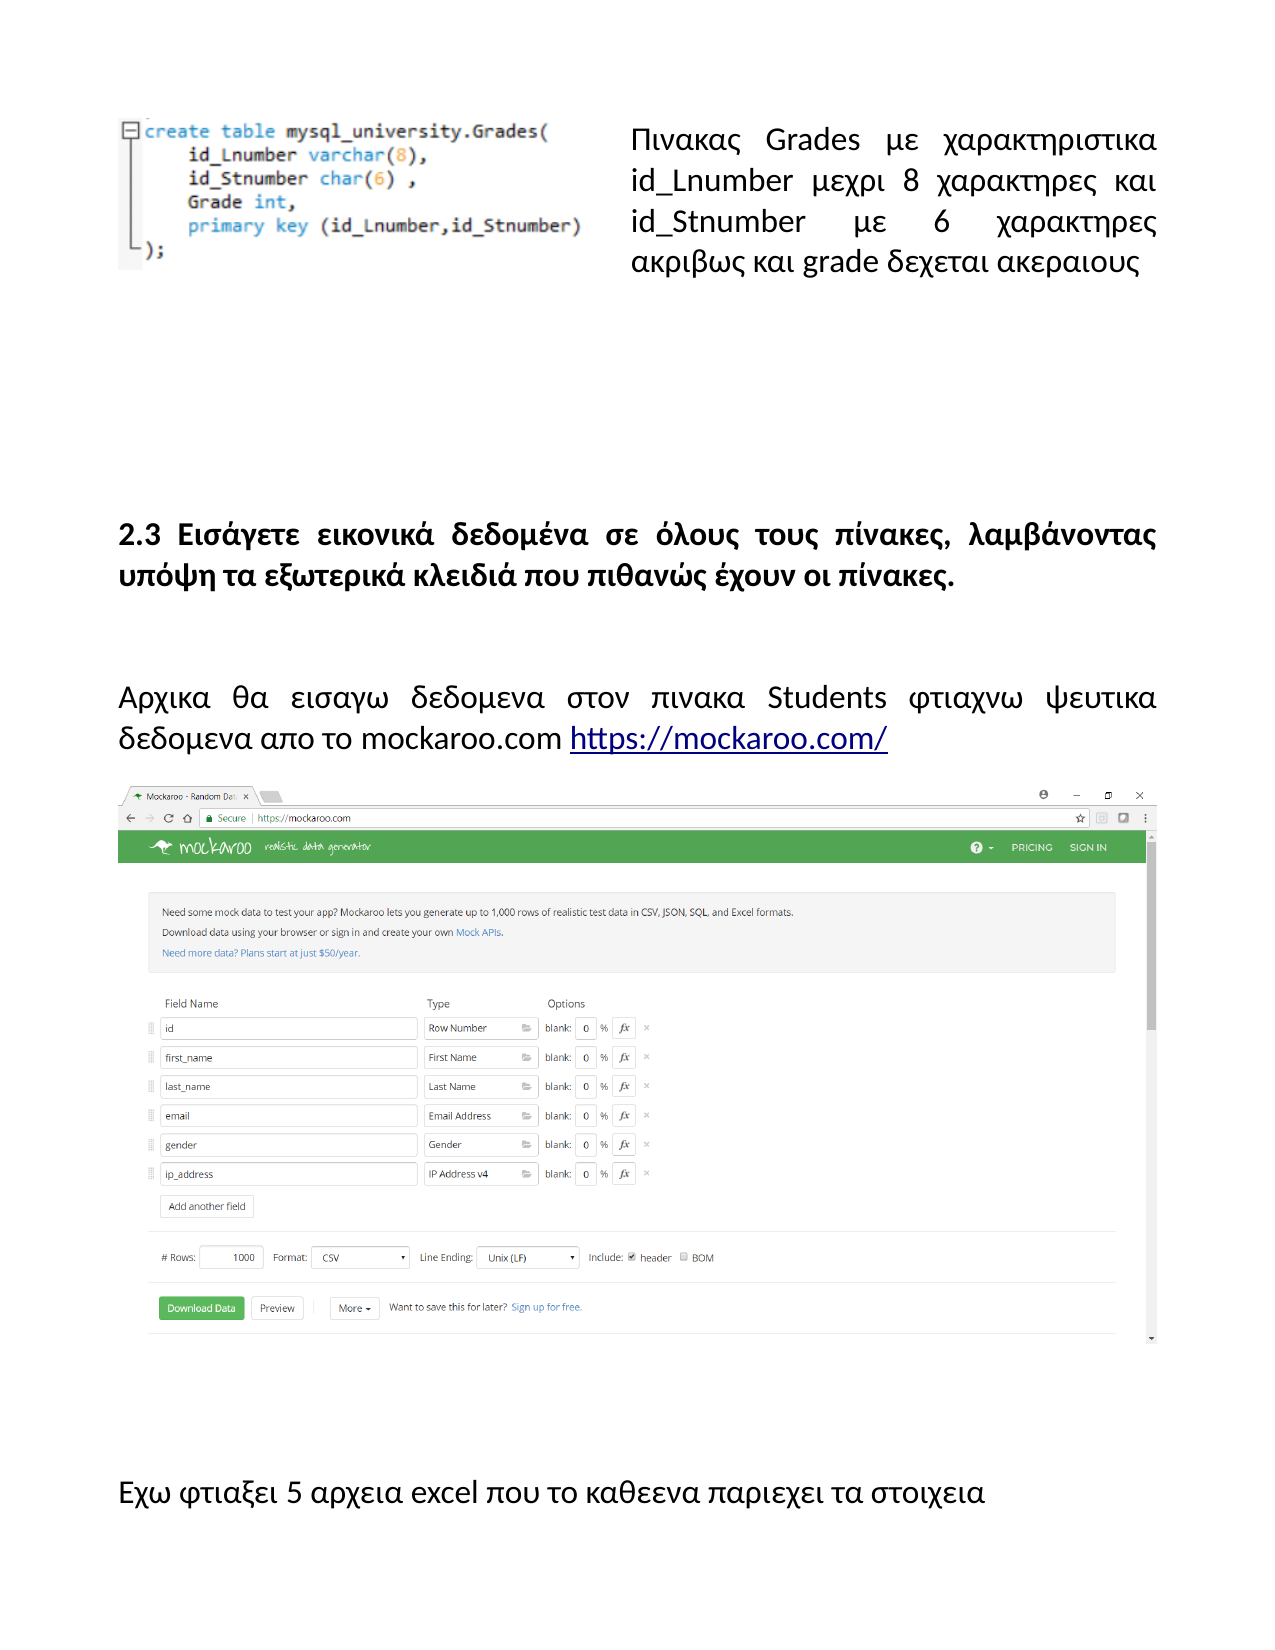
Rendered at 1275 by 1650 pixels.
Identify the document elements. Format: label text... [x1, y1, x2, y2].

picture [118, 118, 631, 270]
text Εχω φτιαξει 5 αρχεια excel που το καθεενα παριεχει τα στοιχεια [118, 1471, 1157, 1511]
text 2.3 Εισάγετε εικονικά δεδομένα σε όλους τους πίνακες, λαμβάνοντας υπόψη τα εξωτερικά κλειδιά που πιθανώς έχουν οι πίνακες. [118, 513, 1157, 595]
text Αρχικα θα εισαγω δεδομενα στον πινακα Students φτιαχνω ψευτικα δεδομενα απο το mockaroo.com https://mockaroo.com/ [118, 676, 1157, 758]
text Πινακας Grades με χαρακτηριστικα id_Lnumber μεχρι 8 χαρακτηρες και id_Stnumber με 6 χαρακτηρες ακριβως και grade δεχεται ακεραιους [118, 118, 1157, 281]
picture [118, 786, 1157, 1344]
